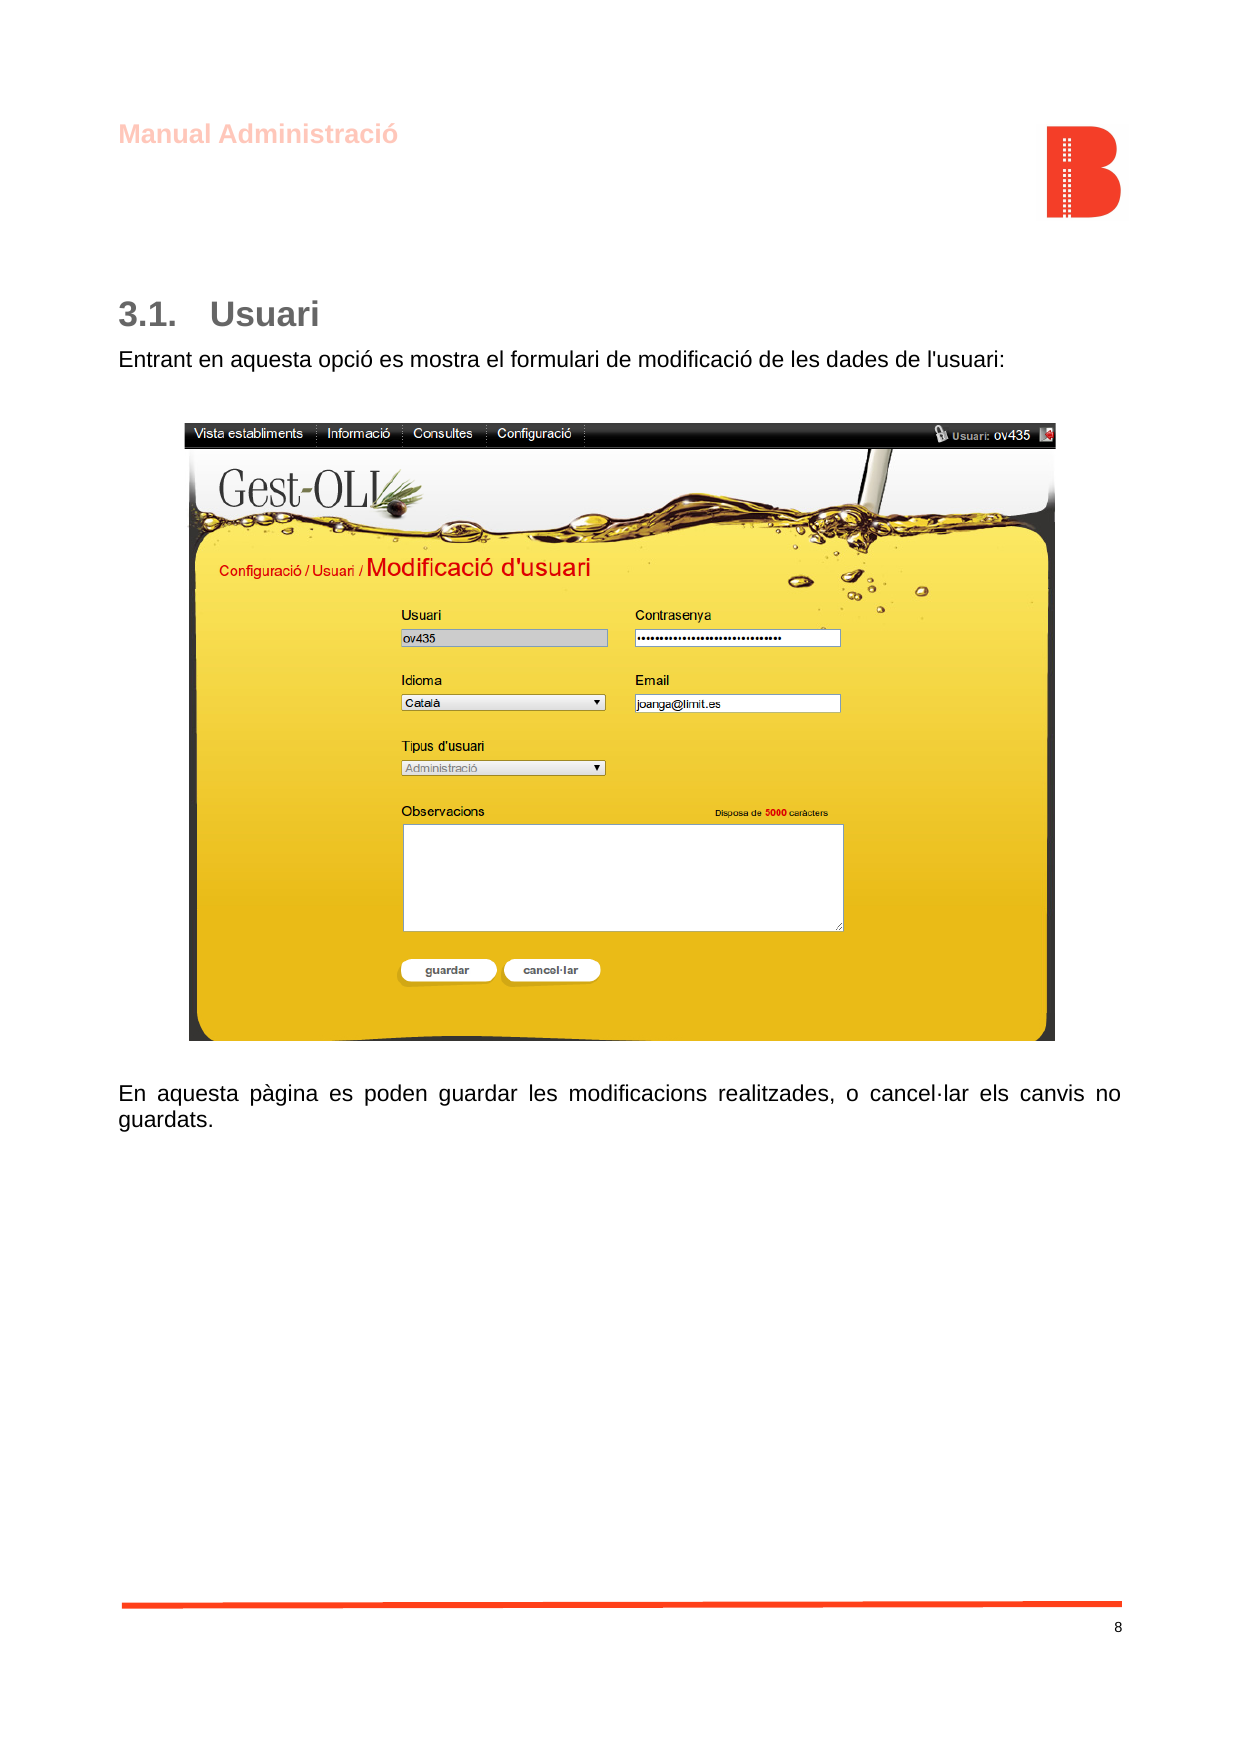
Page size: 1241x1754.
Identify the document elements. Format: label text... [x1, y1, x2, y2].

picture [1036, 124, 1130, 221]
text Entrant en aquesta opció es mostra el formulari de modificació de les dades de l'usuari: [118, 346, 1122, 372]
subtitle Usuari [118, 293, 1122, 333]
text En aquesta pàgina es poden guardar les modificacions realitzades, o cancel·lar els canvis no guardats. [118, 1079, 1122, 1132]
picture [184, 423, 1056, 1041]
